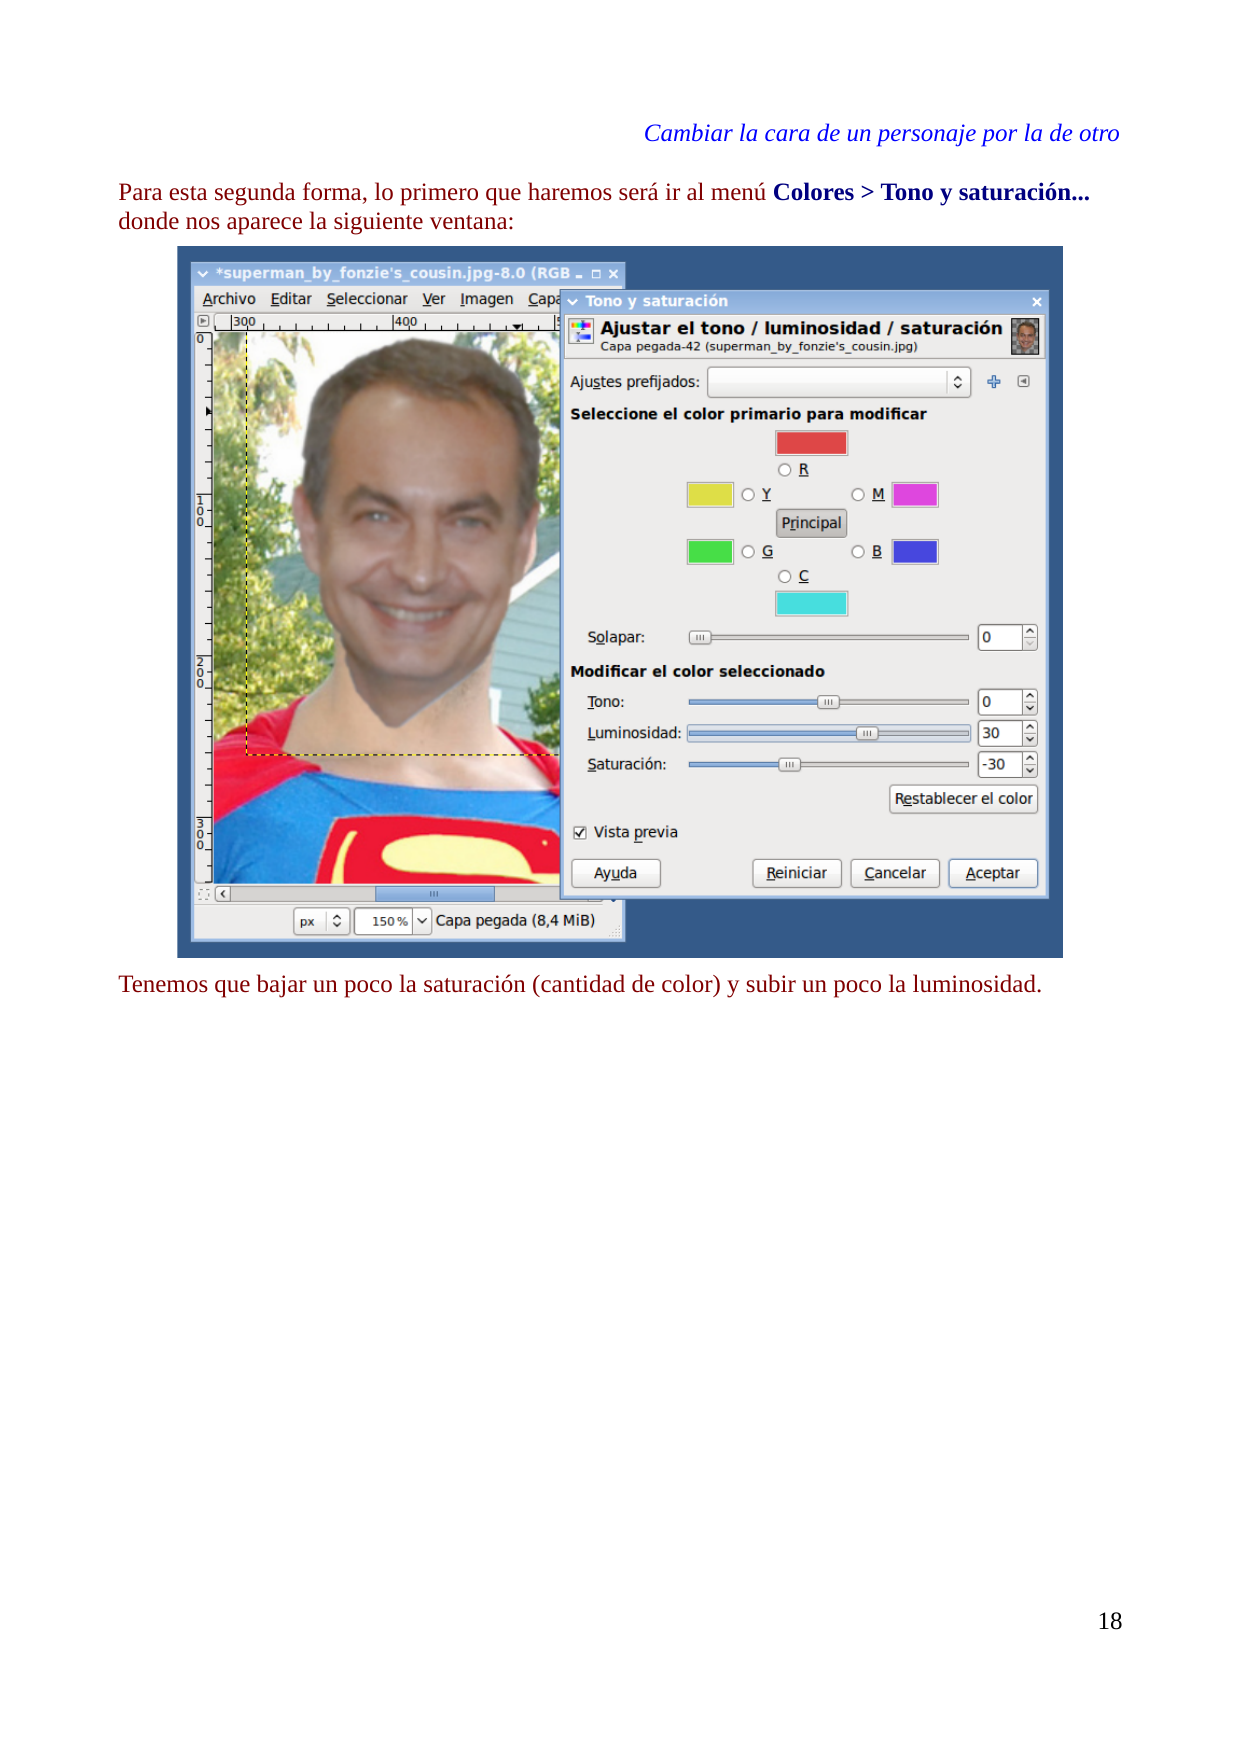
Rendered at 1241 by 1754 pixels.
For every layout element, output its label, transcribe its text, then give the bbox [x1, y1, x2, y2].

text Para esta segunda forma, lo primero que haremos será ir al menú Colores > Tono y saturación... donde nos aparece la siguiente ventana: [118, 177, 1122, 234]
text Tenemos que bajar un poco la saturación (cantidad de color) y subir un poco la luminosidad. [118, 969, 1122, 998]
picture [177, 246, 1063, 958]
